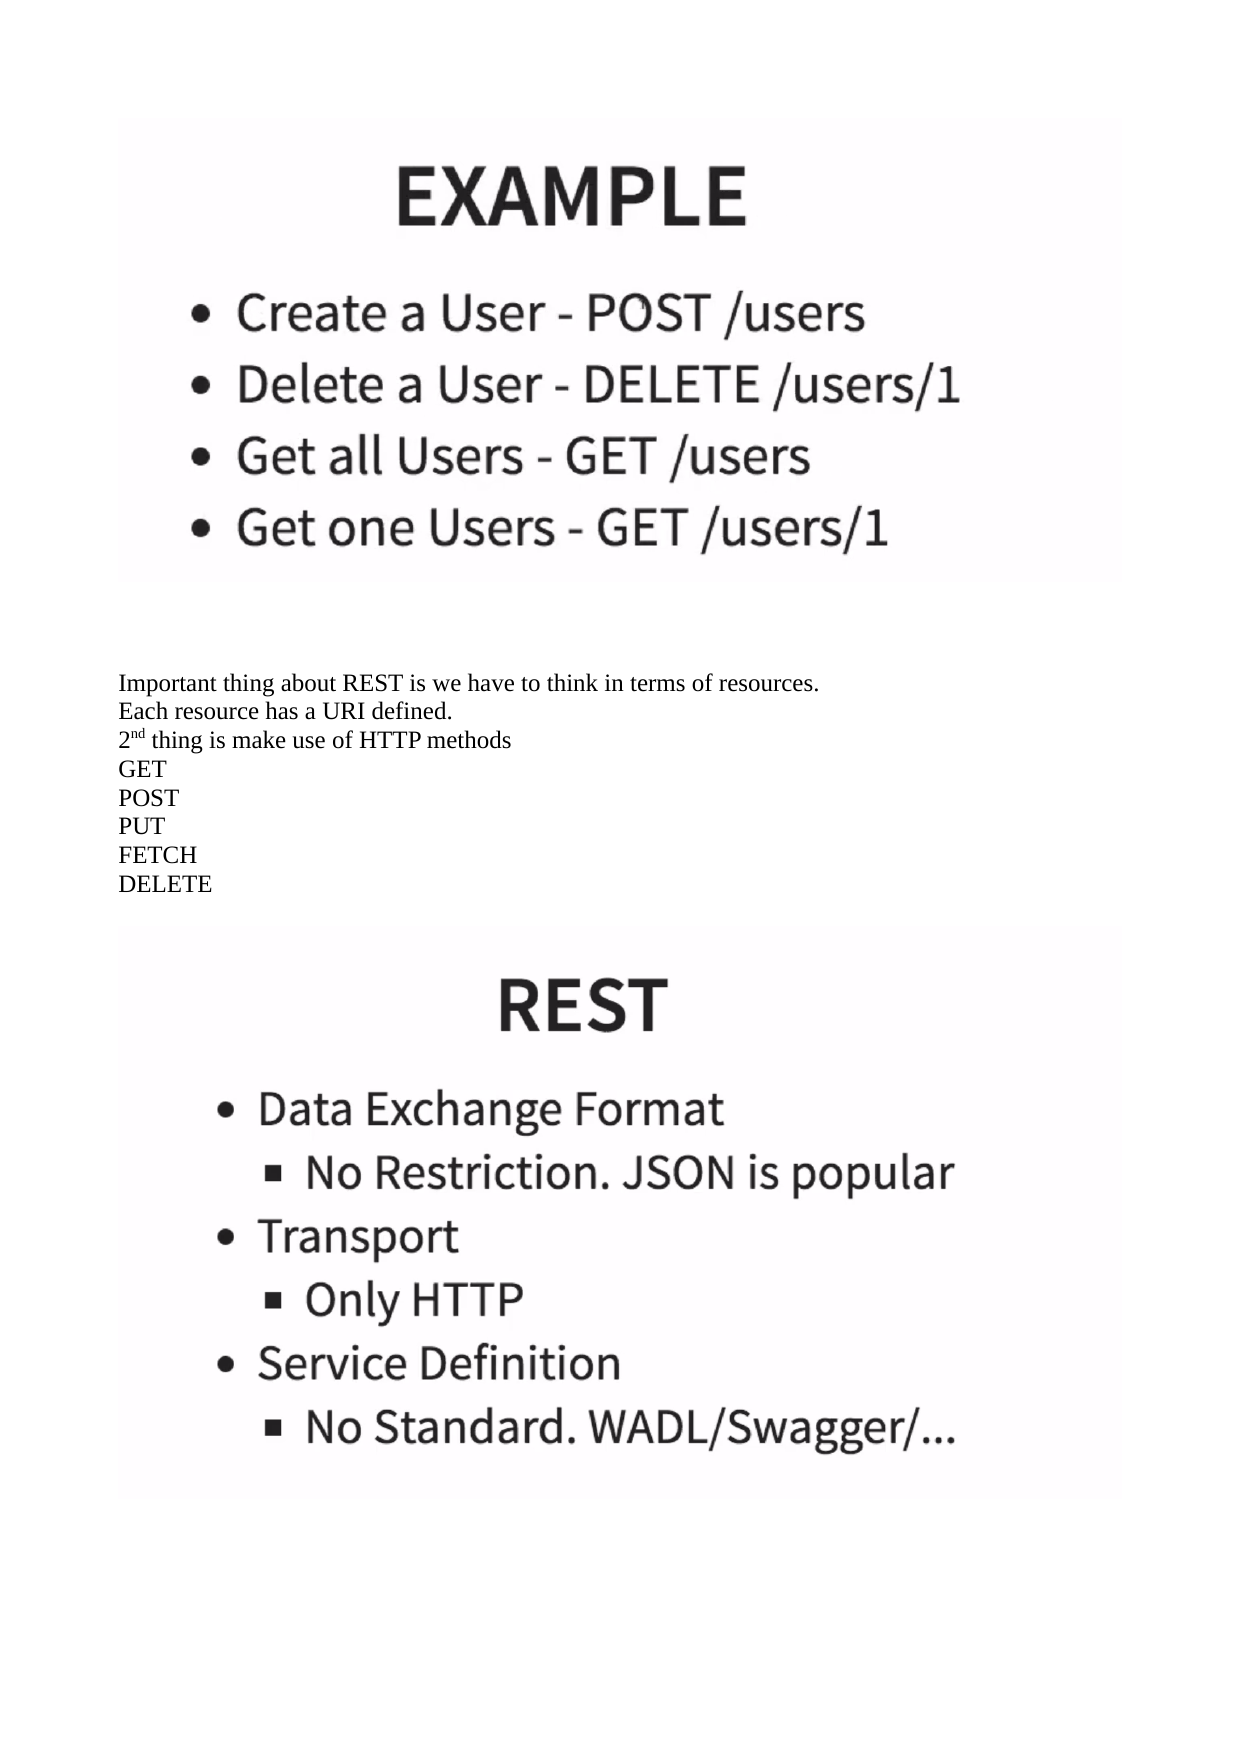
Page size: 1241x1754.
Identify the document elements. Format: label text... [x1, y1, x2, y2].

picture [118, 926, 1123, 1499]
text DELETE [118, 869, 1122, 898]
text PUT [118, 811, 1122, 840]
text GET [118, 754, 1122, 783]
picture [118, 118, 1123, 582]
text FETCH [118, 840, 1122, 869]
text Important thing about REST is we have to think in terms of resources. [118, 668, 1122, 696]
text 2nd thing is make use of HTTP methods [118, 725, 1122, 754]
text POST [118, 783, 1122, 811]
text Each resource has a URI defined. [118, 696, 1122, 725]
